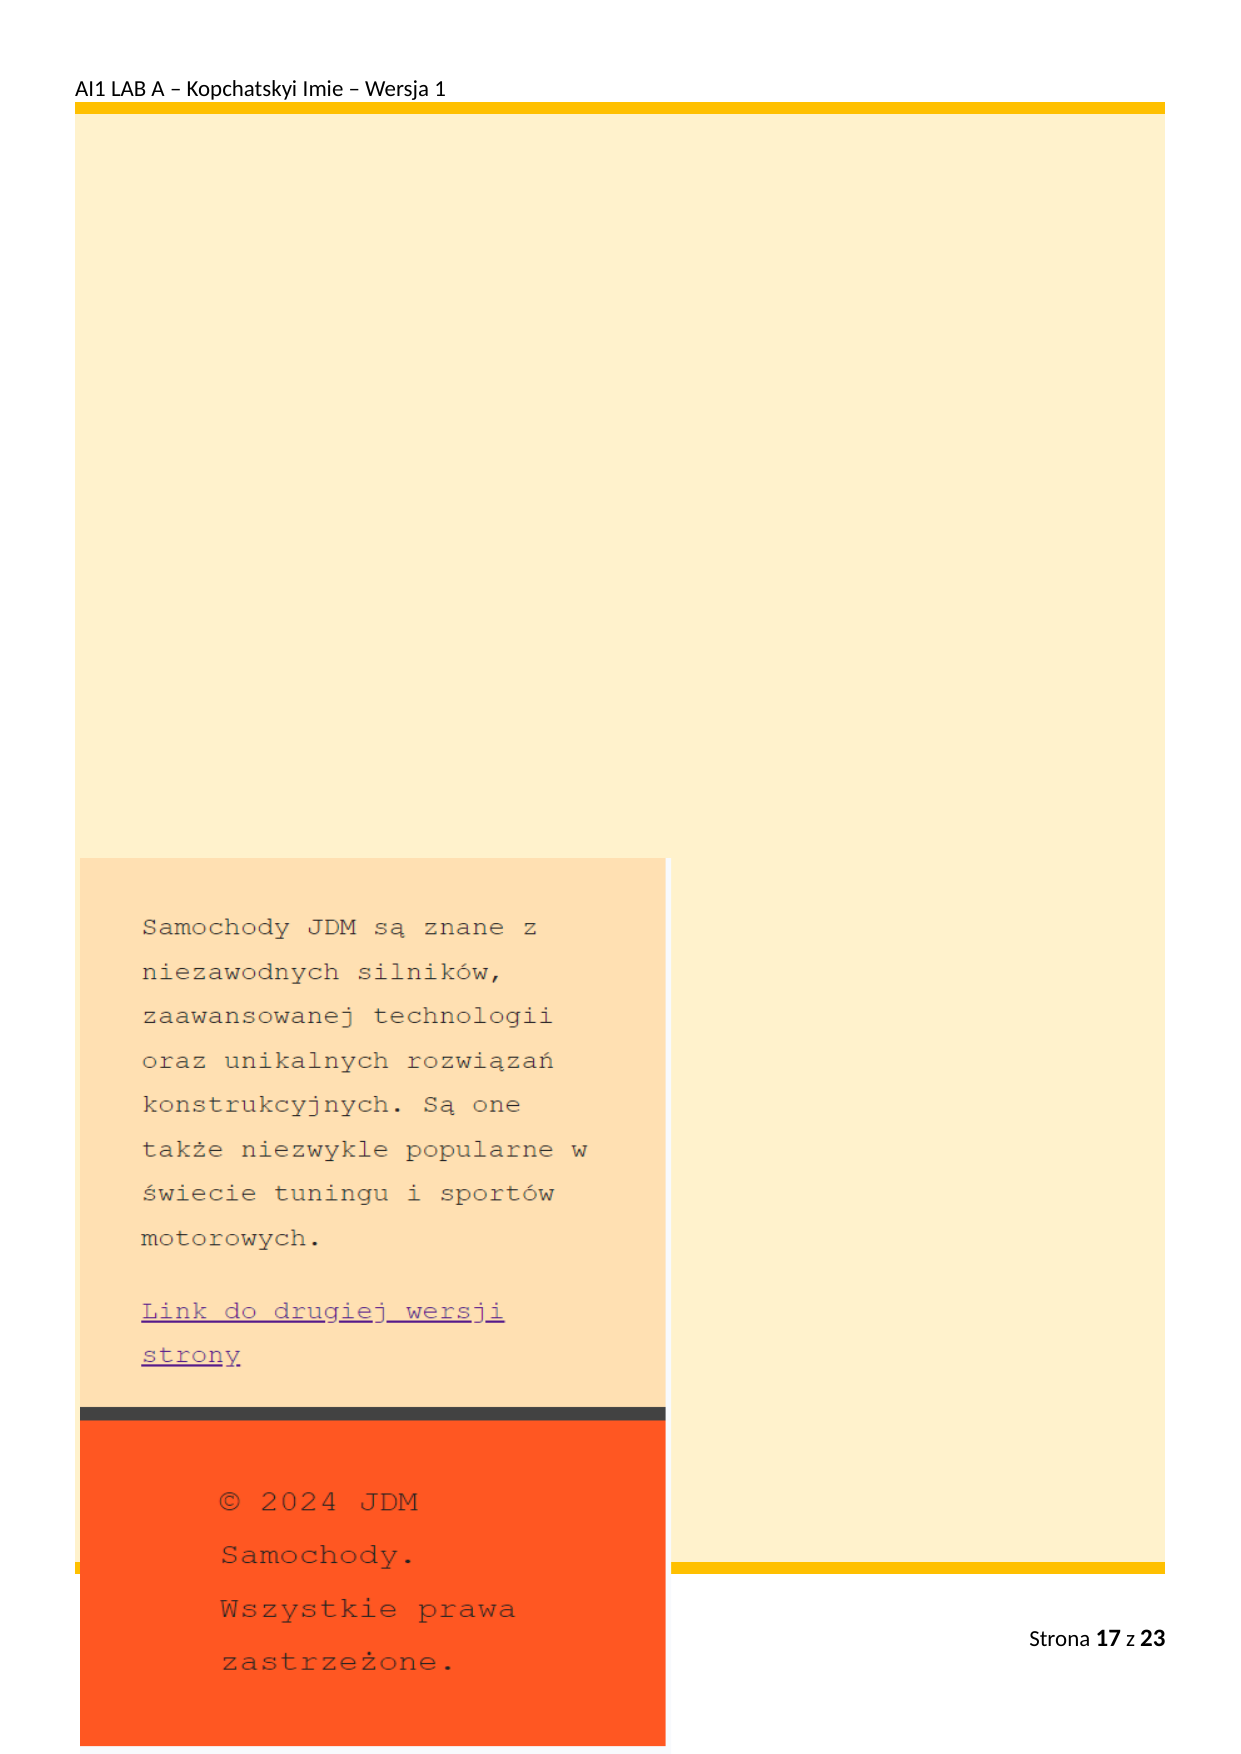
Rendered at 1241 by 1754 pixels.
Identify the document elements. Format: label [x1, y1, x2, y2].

picture [80, 858, 672, 1754]
